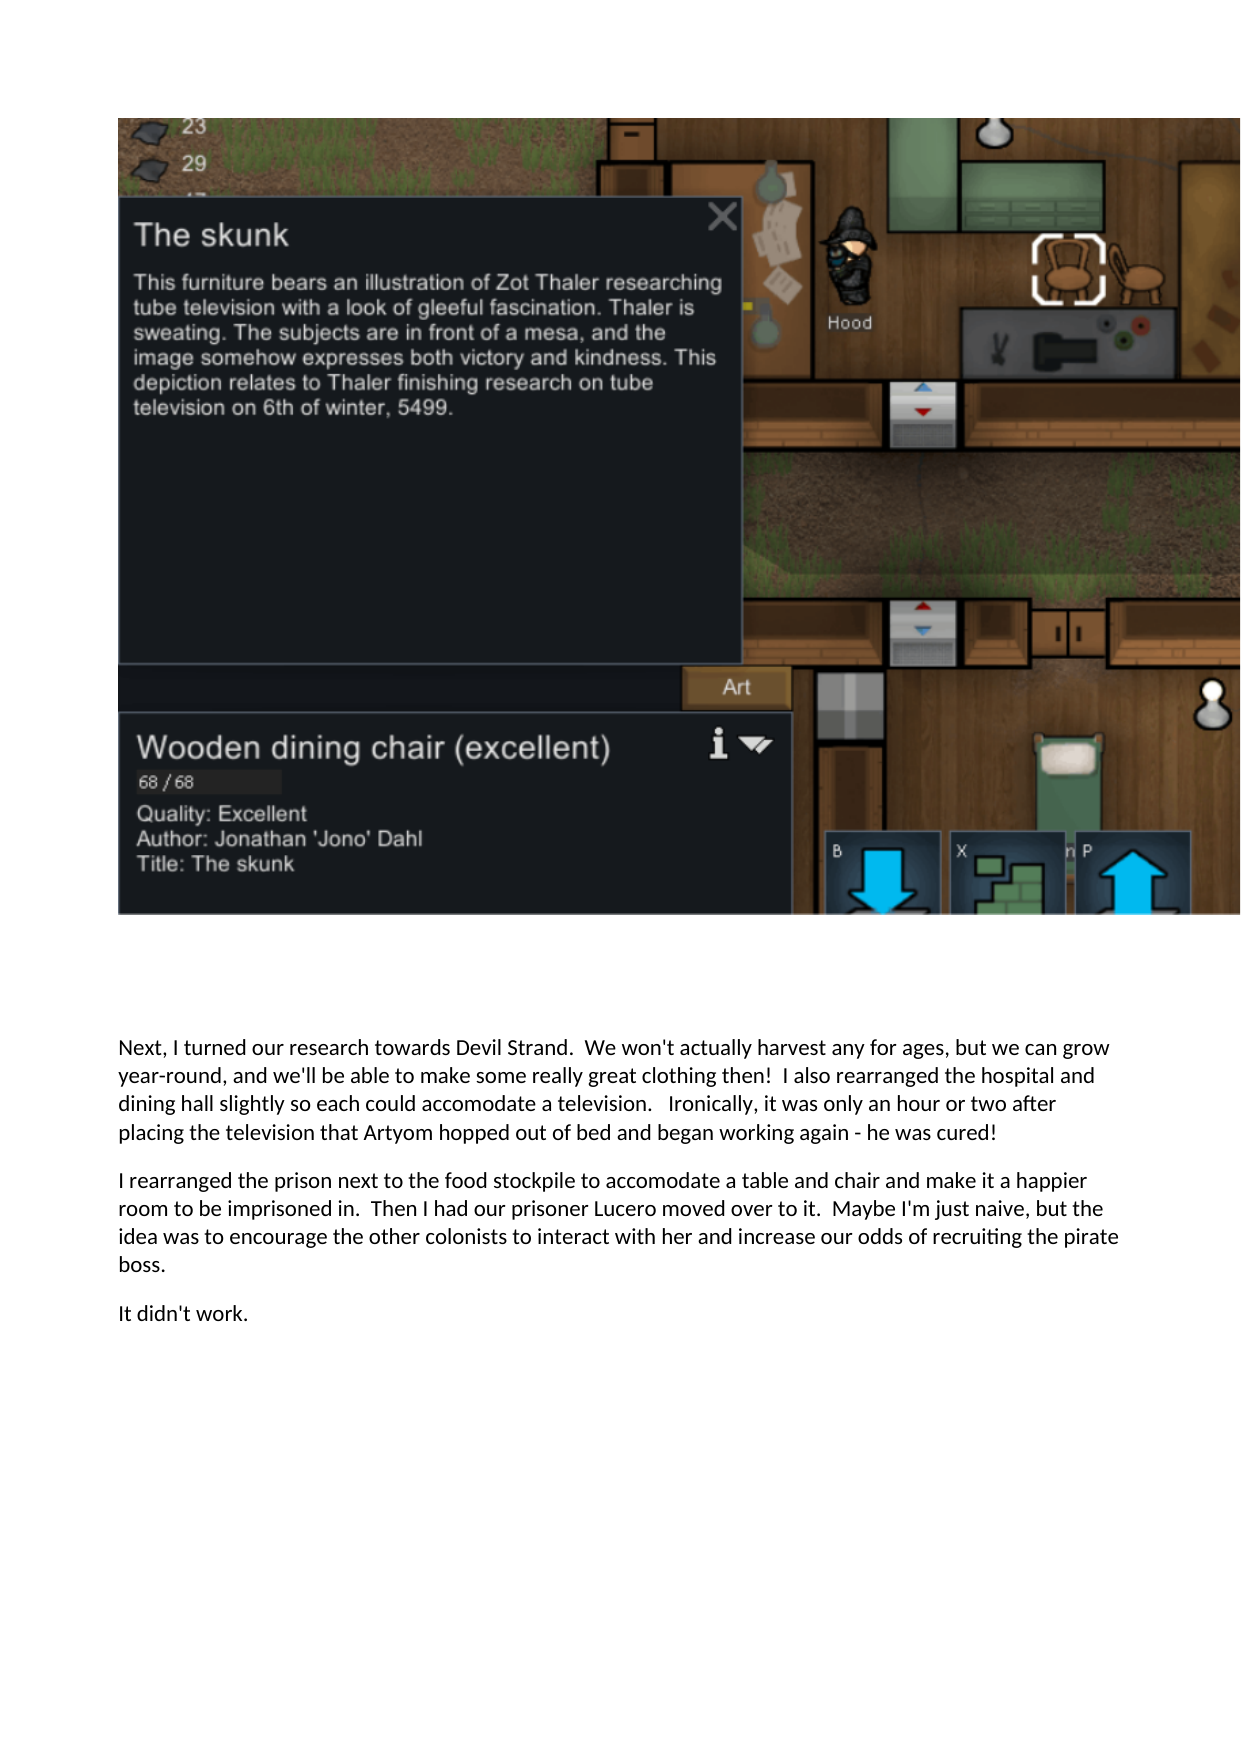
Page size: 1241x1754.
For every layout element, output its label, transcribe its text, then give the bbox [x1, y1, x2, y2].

text I rearranged the prison next to the food stockpile to accomodate a table and chair and make it a happier room to be imprisoned in. Then I had our prisoner Lucero moved over to it. Maybe I'm just naive, but the idea was to encourage the other colonists to interact with her and increase our odds of recruiting the pirate boss. [118, 1166, 1122, 1278]
text It didn't work. [118, 1299, 1122, 1327]
text Next, I turned our research towards Devil Strand. We won't actually harvest any for ages, but we can grow year-round, and we'll be able to make some really great clothing then! I also rearranged the hospital and dining hall slightly so each could accomodate a television. Ironically, it was only an hour or two after placing the television that Artyom hopped out of bed and began working again - he was cured! [118, 1033, 1122, 1146]
